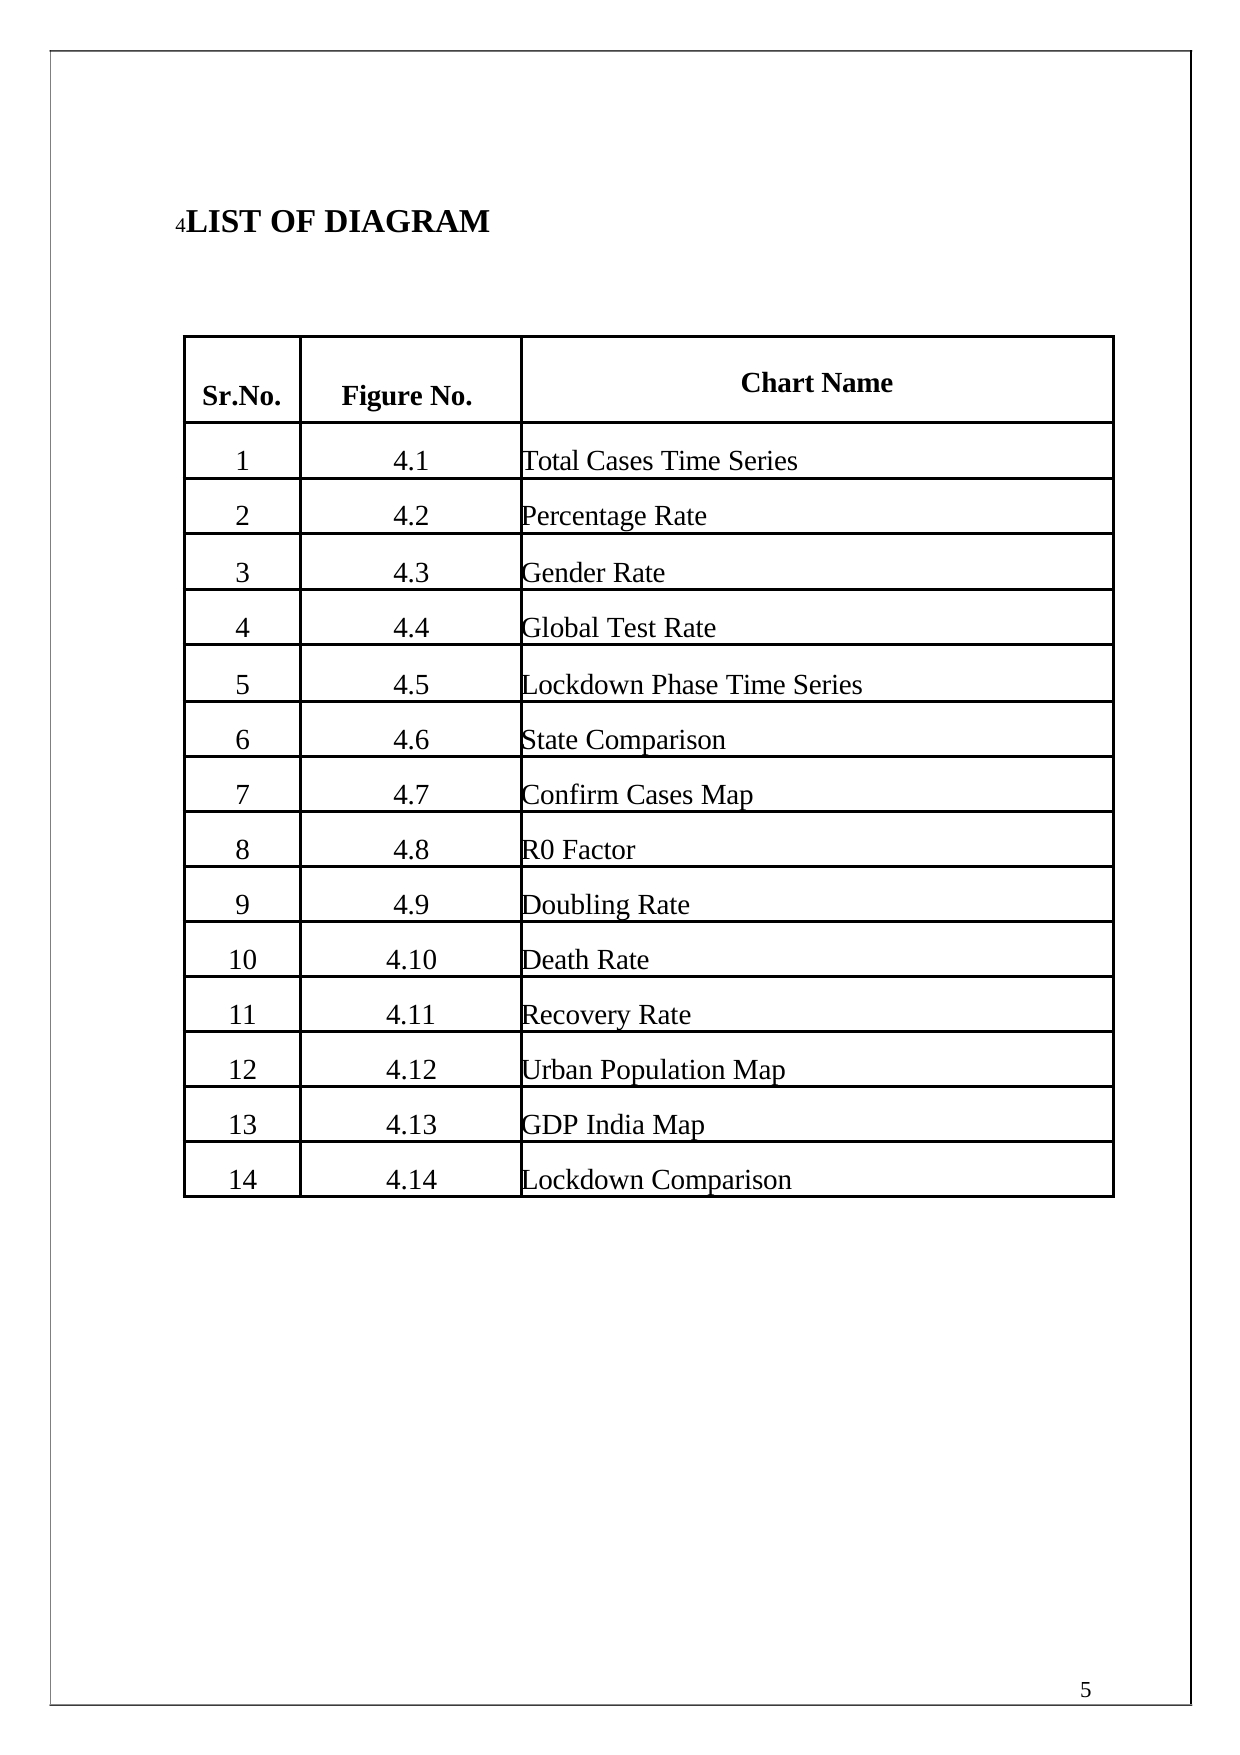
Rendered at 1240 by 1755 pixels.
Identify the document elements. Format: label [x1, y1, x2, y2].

picture [47, 47, 1193, 1706]
